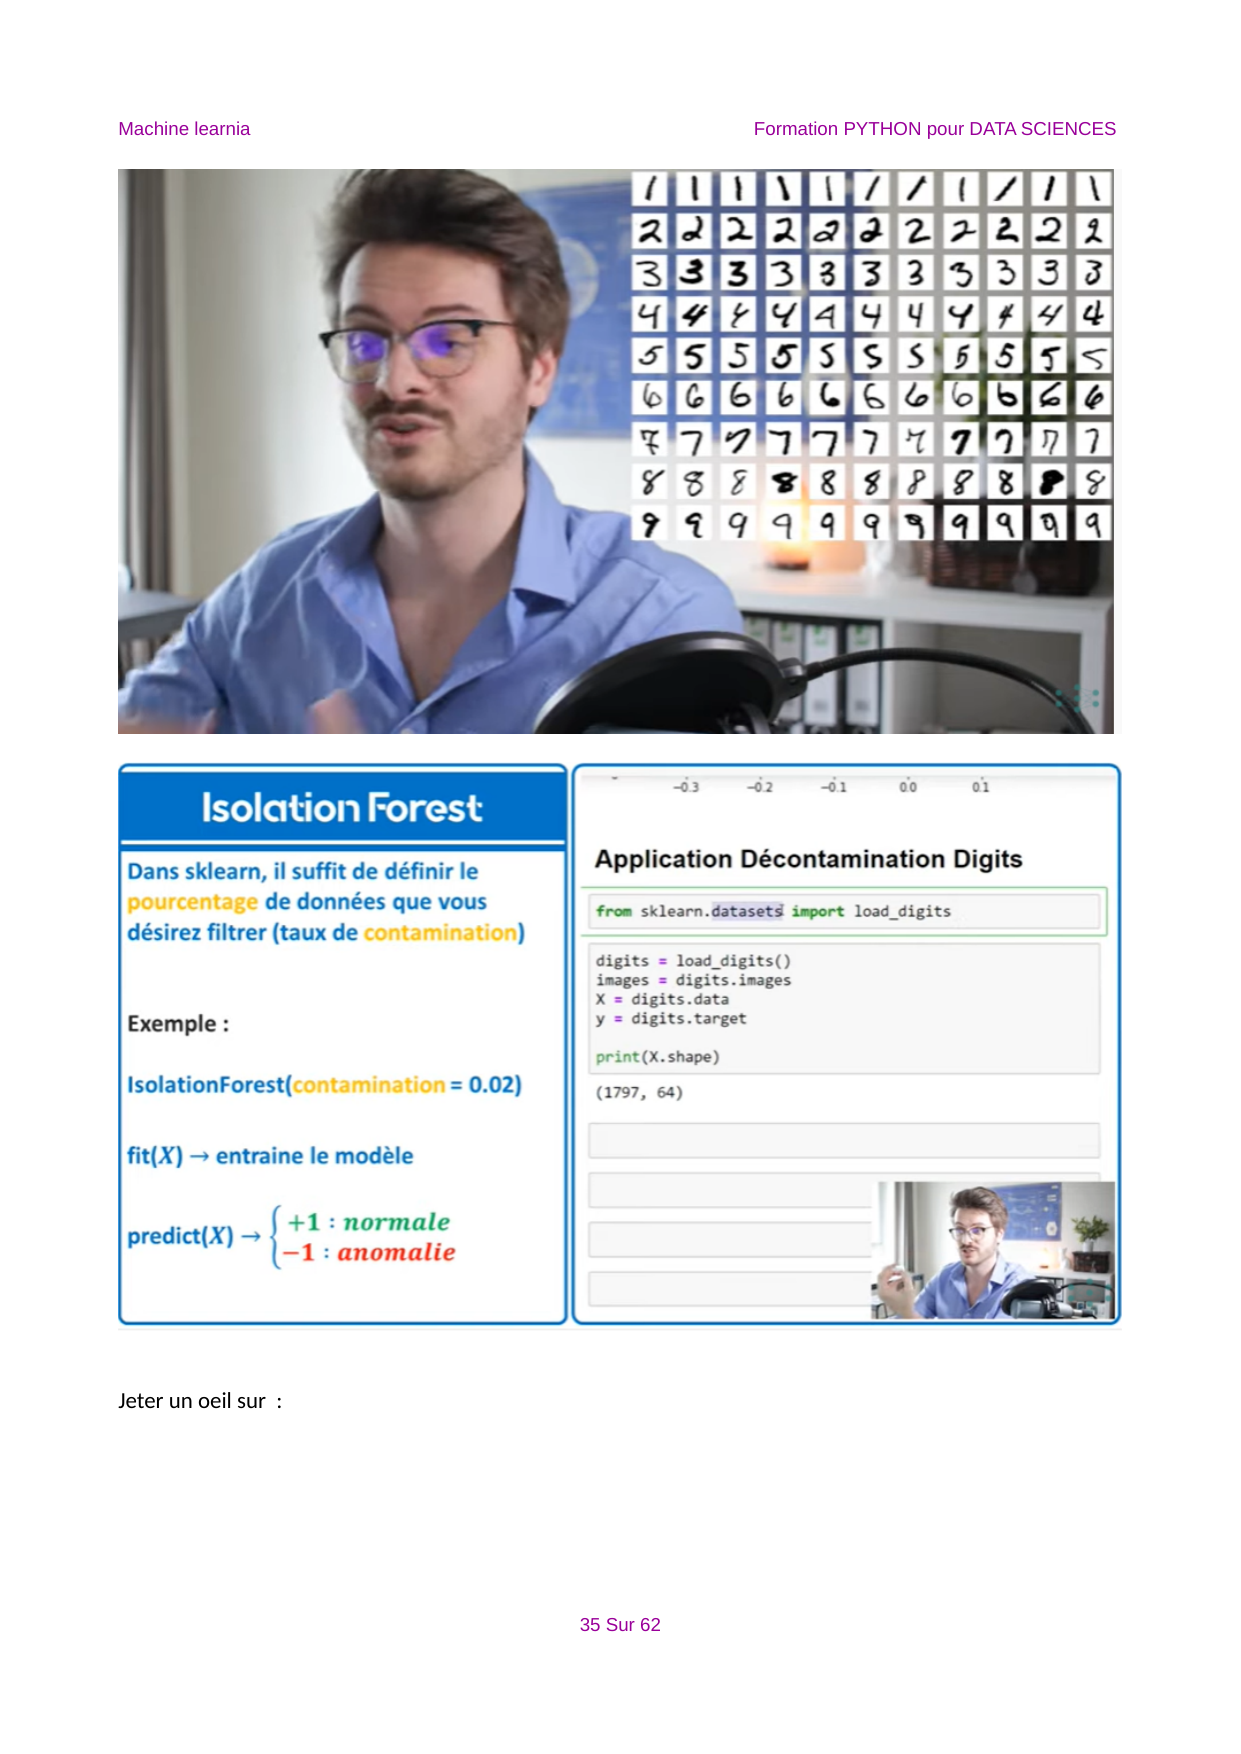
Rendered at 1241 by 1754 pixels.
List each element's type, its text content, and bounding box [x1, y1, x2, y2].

picture [118, 169, 1122, 734]
text Jeter un oeil sur : [118, 1386, 1122, 1414]
picture [118, 762, 1122, 1331]
